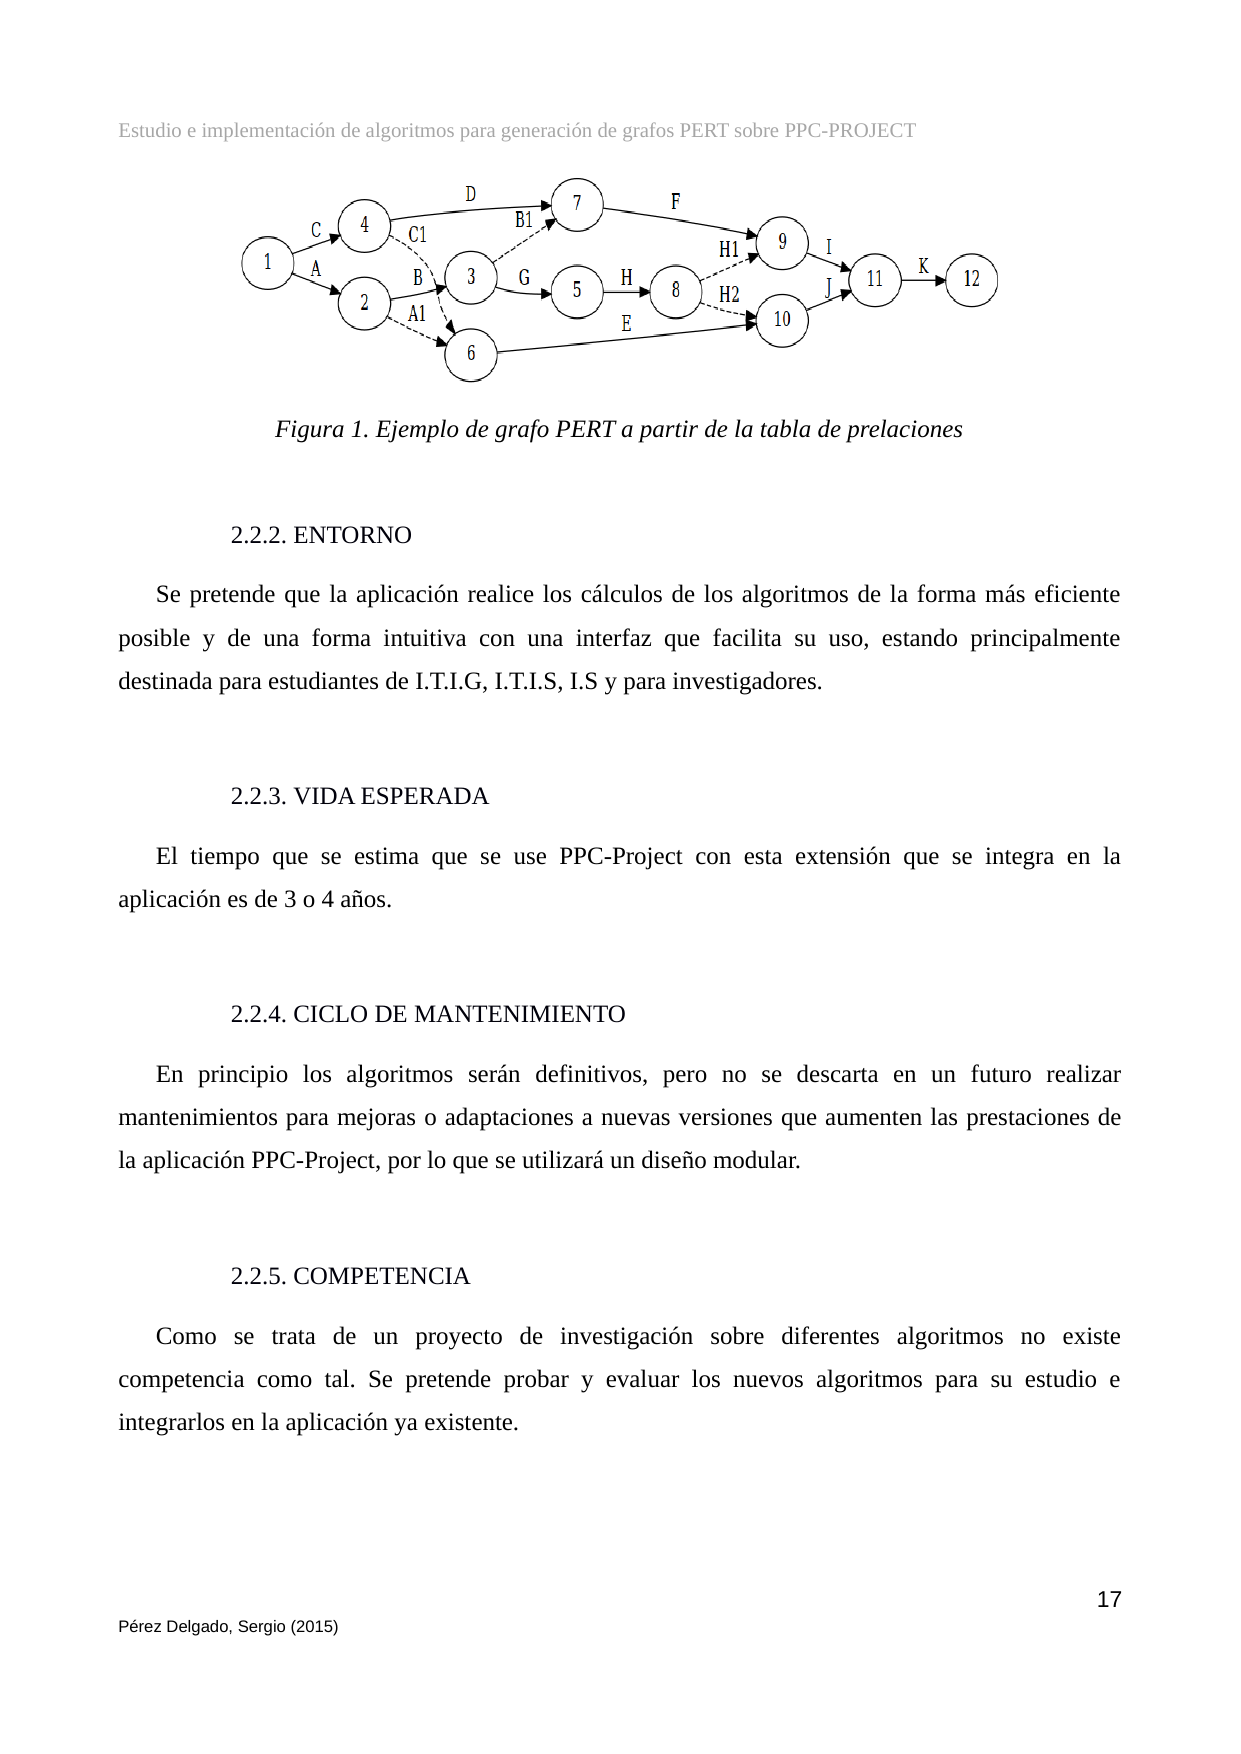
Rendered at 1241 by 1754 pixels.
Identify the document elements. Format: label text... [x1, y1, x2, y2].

text En principio los algoritmos serán definitivos, pero no se descarta en un futuro realizar mantenimientos para mejoras o adaptaciones a nuevas versiones que aumenten las prestaciones de la aplicación PPC-Project, por lo que se utilizará un diseño modular. [118, 1059, 1122, 1174]
subtitle 2.2.3. VIDA ESPERADA [156, 781, 1122, 810]
text El tiempo que se estima que se use PPC-Project con esta extensión que se integra en la aplicación es de 3 o 4 años. [118, 841, 1122, 913]
text Como se trata de un proyecto de investigación sobre diferentes algoritmos no existe competencia como tal. Se pretende probar y evaluar los nuevos algoritmos para su estudio e integrarlos en la aplicación ya existente. [118, 1321, 1122, 1436]
text Figura 1. Ejemplo de grafo PERT a partir de la tabla de prelaciones [118, 414, 1122, 443]
subtitle 2.2.2. ENTORNO [156, 520, 1122, 548]
subtitle 2.2.4. CICLO DE MANTENIMIENTO [156, 999, 1122, 1028]
picture [239, 177, 1001, 389]
text Se pretende que la aplicación realice los cálculos de los algoritmos de la forma más eficiente posible y de una forma intuitiva con una interfaz que facilita su uso, estando principalmente destinada para estudiantes de I.T.I.G, I.T.I.S, I.S y para investigadores. [118, 579, 1122, 694]
subtitle 2.2.5. COMPETENCIA [156, 1261, 1122, 1290]
